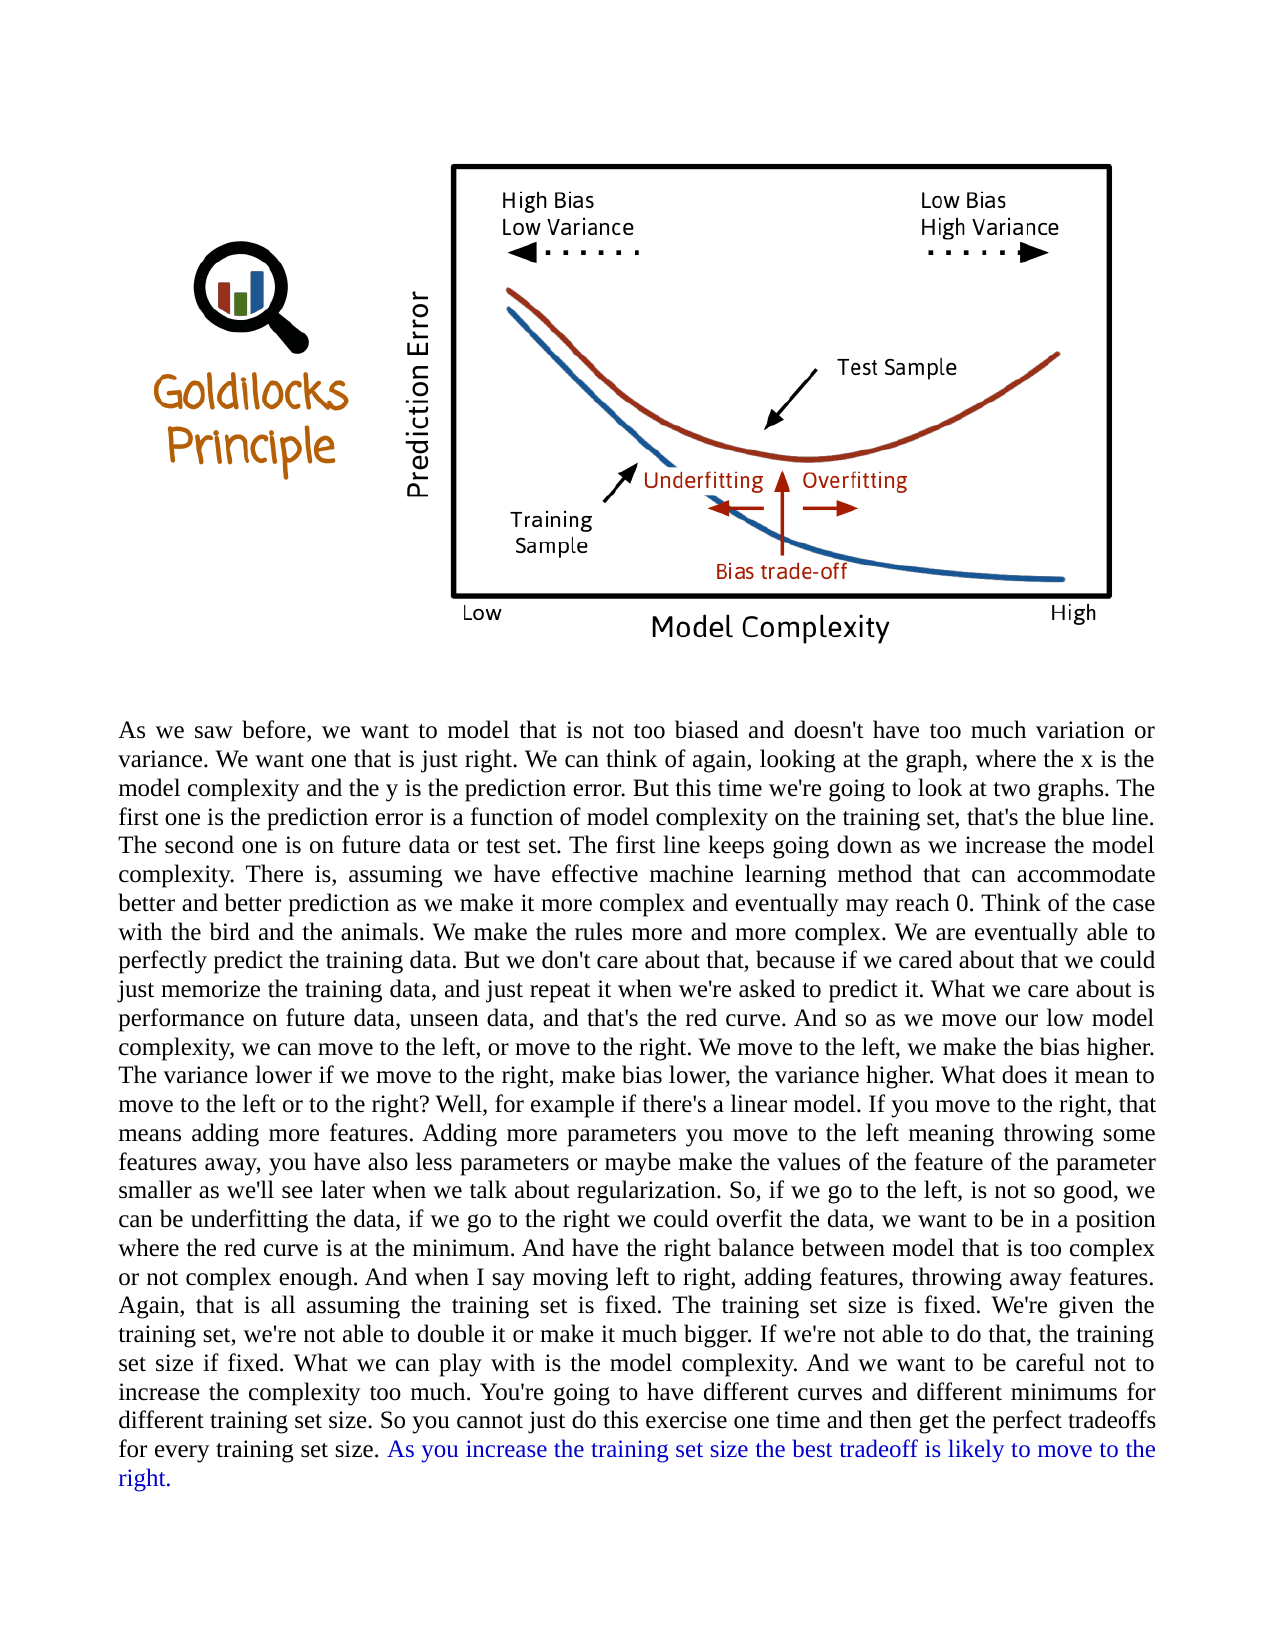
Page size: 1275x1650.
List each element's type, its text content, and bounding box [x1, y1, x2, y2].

picture [118, 146, 1157, 659]
text As we saw before, we want to model that is not too biased and doesn't have too much variation or variance. We want one that is just right. We can think of again, looking at the graph, where the x is the model complexity and the y is the prediction error. But this time we're going to look at two graphs. The first one is the prediction error is a function of model complexity on the training set, that's the blue line. The second one is on future data or test set. The first line keeps going down as we increase the model complexity. There is, assuming we have effective machine learning method that can accommodate better and better prediction as we make it more complex and eventually may reach 0. Think of the case with the bird and the animals. We make the rules more and more complex. We are eventually able to perfectly predict the training data. But we don't care about that, because if we cared about that we could just memorize the training data, and just repeat it when we're asked to predict it. What we care about is performance on future data, unseen data, and that's the red curve. And so as we move our low model complexity, we can move to the left, or move to the right. We move to the left, we make the bias higher. The variance lower if we move to the right, make bias lower, the variance higher. What does it mean to move to the left or to the right? Well, for example if there's a linear model. If you move to the right, that means adding more features. Adding more parameters you move to the left meaning throwing some features away, you have also less parameters or maybe make the values of the feature of the parameter smaller as we'll see later when we talk about regularization. So, if we go to the left, is not so good, we can be underfitting the data, if we go to the right we could overfit the data, we want to be in a position where the red curve is at the minimum. And have the right balance between model that is too complex or not complex enough. And when I say moving left to right, adding features, throwing away features. Again, that is all assuming the training set is fixed. The training set size is fixed. We're given the training set, we're not able to double it or make it much bigger. If we're not able to do that, the training set size if fixed. What we can play with is the model complexity. And we want to be careful not to increase the complexity too much. You're going to have different curves and different minimums for different training set size. So you cannot just do this exercise one time and then get the perfect tradeoffs for every training set size. As you increase the training set size the best tradeoff is likely to move to the right. [118, 716, 1157, 1492]
